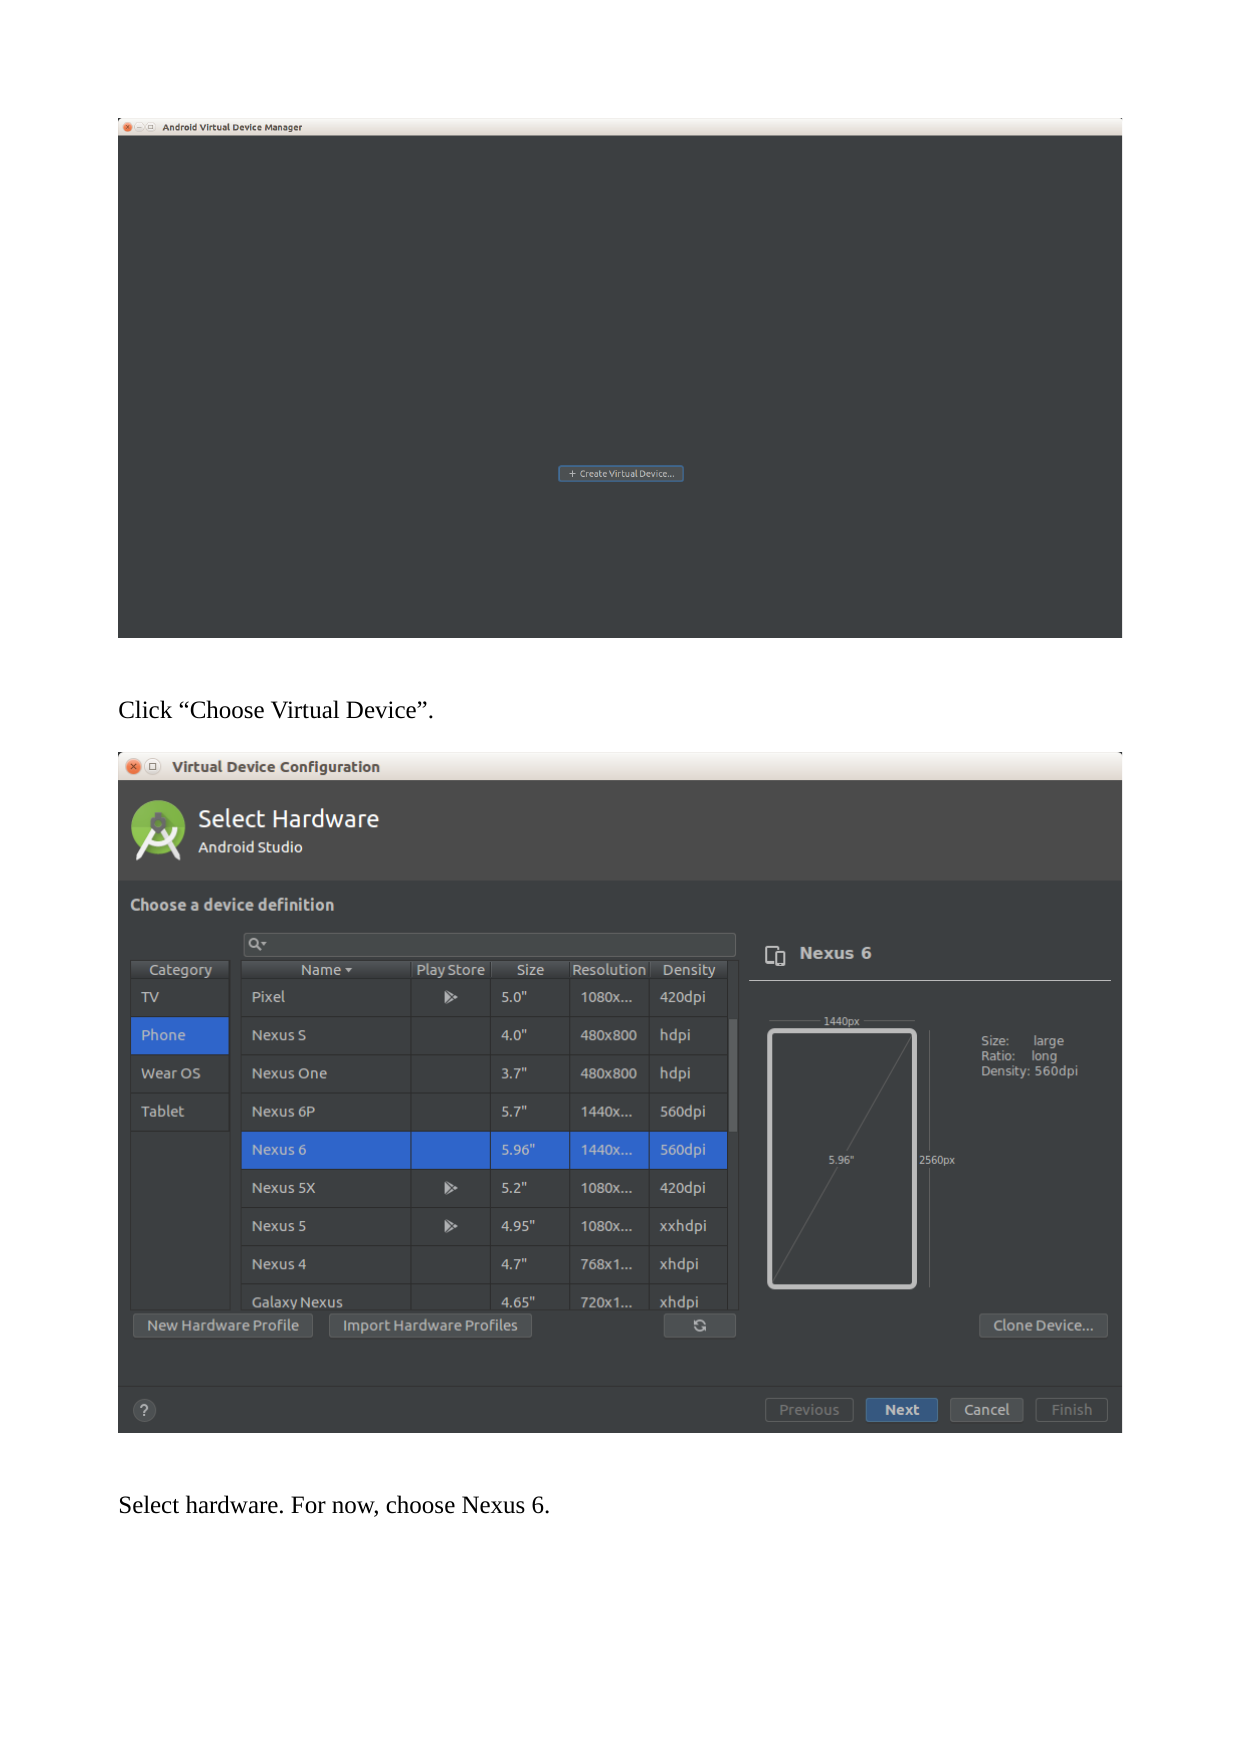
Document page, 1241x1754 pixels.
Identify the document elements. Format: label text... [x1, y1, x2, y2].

picture [118, 752, 1123, 1433]
text Click “Choose Virtual Device”. [118, 695, 1122, 723]
picture [118, 118, 1123, 638]
text Select hardware. For now, choose Nexus 6. [118, 1490, 1122, 1519]
